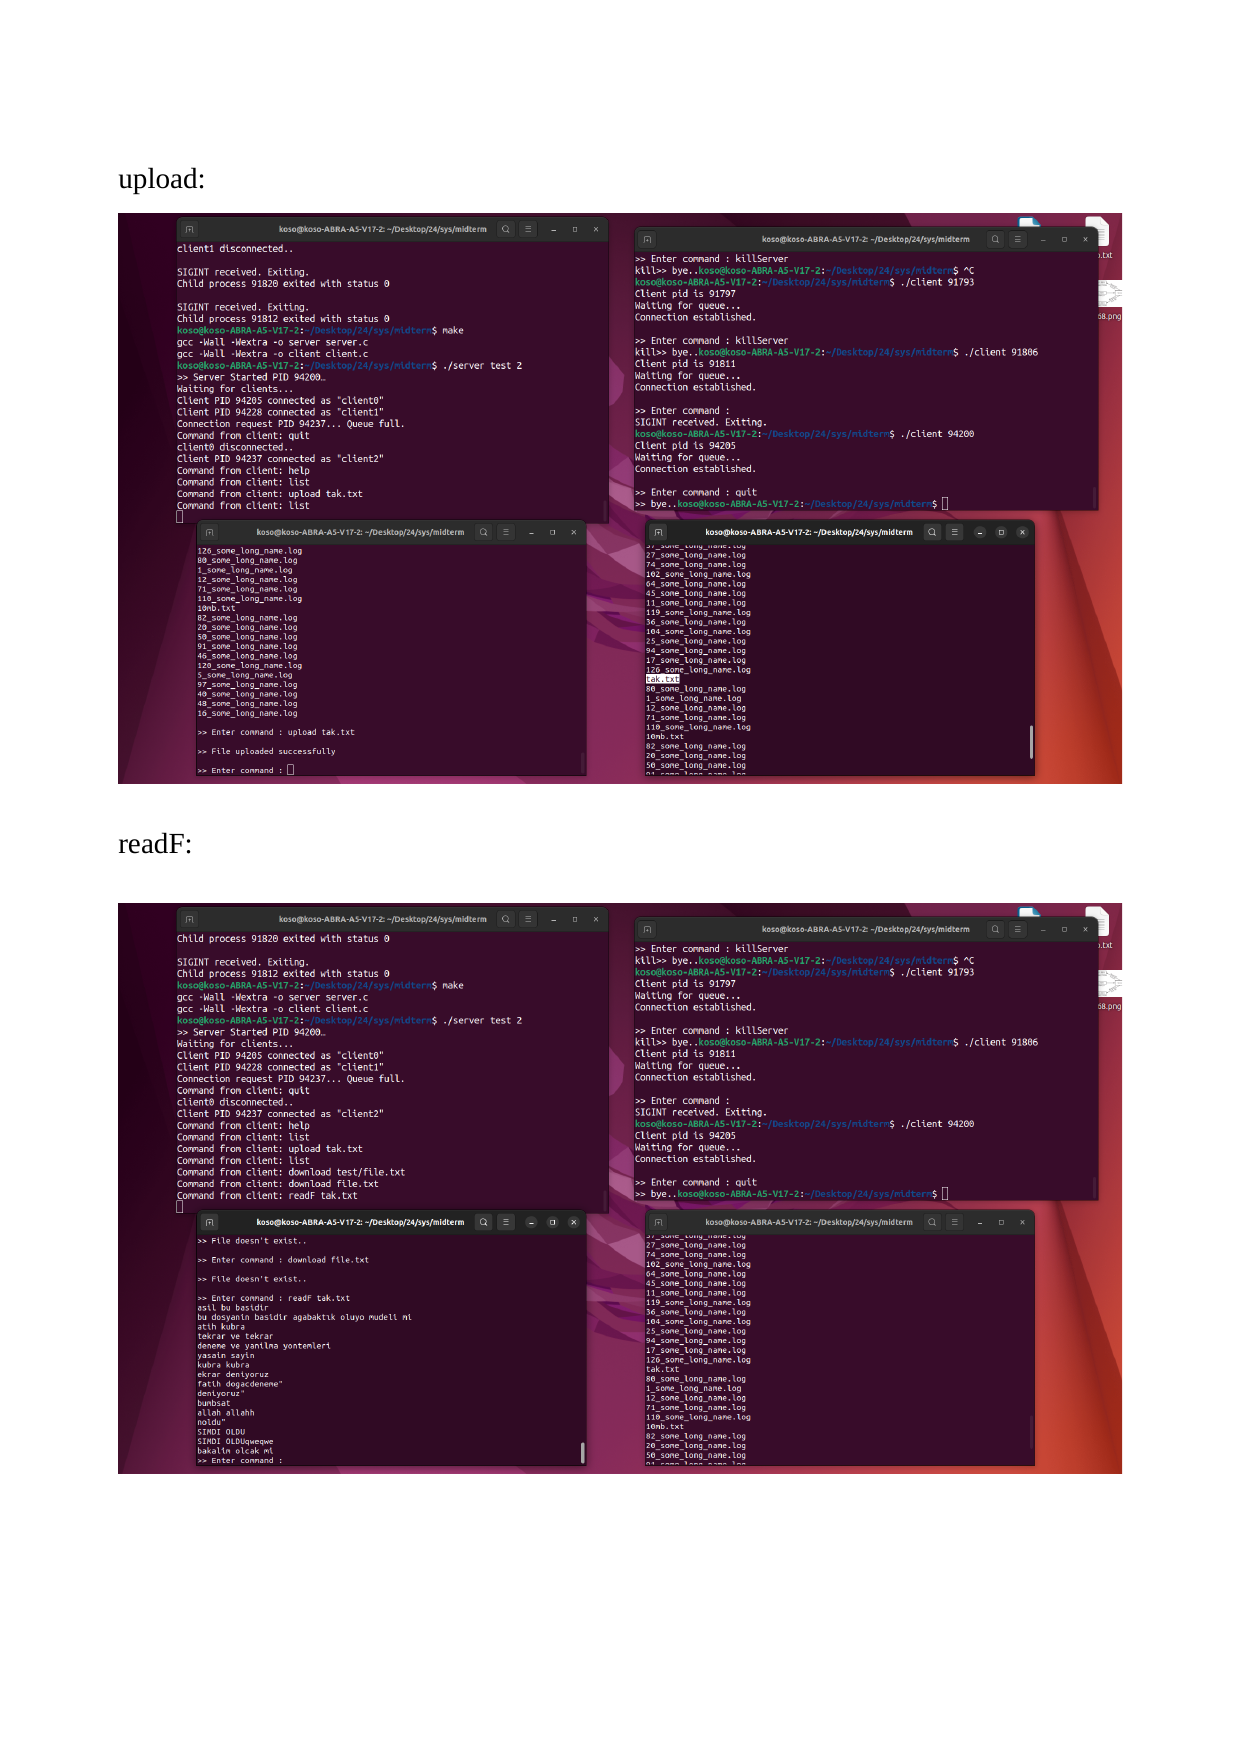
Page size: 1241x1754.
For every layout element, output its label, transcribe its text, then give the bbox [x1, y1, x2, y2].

text upload: [118, 161, 1122, 195]
text readF: [118, 827, 1122, 860]
picture [118, 903, 1123, 1474]
picture [118, 213, 1123, 784]
